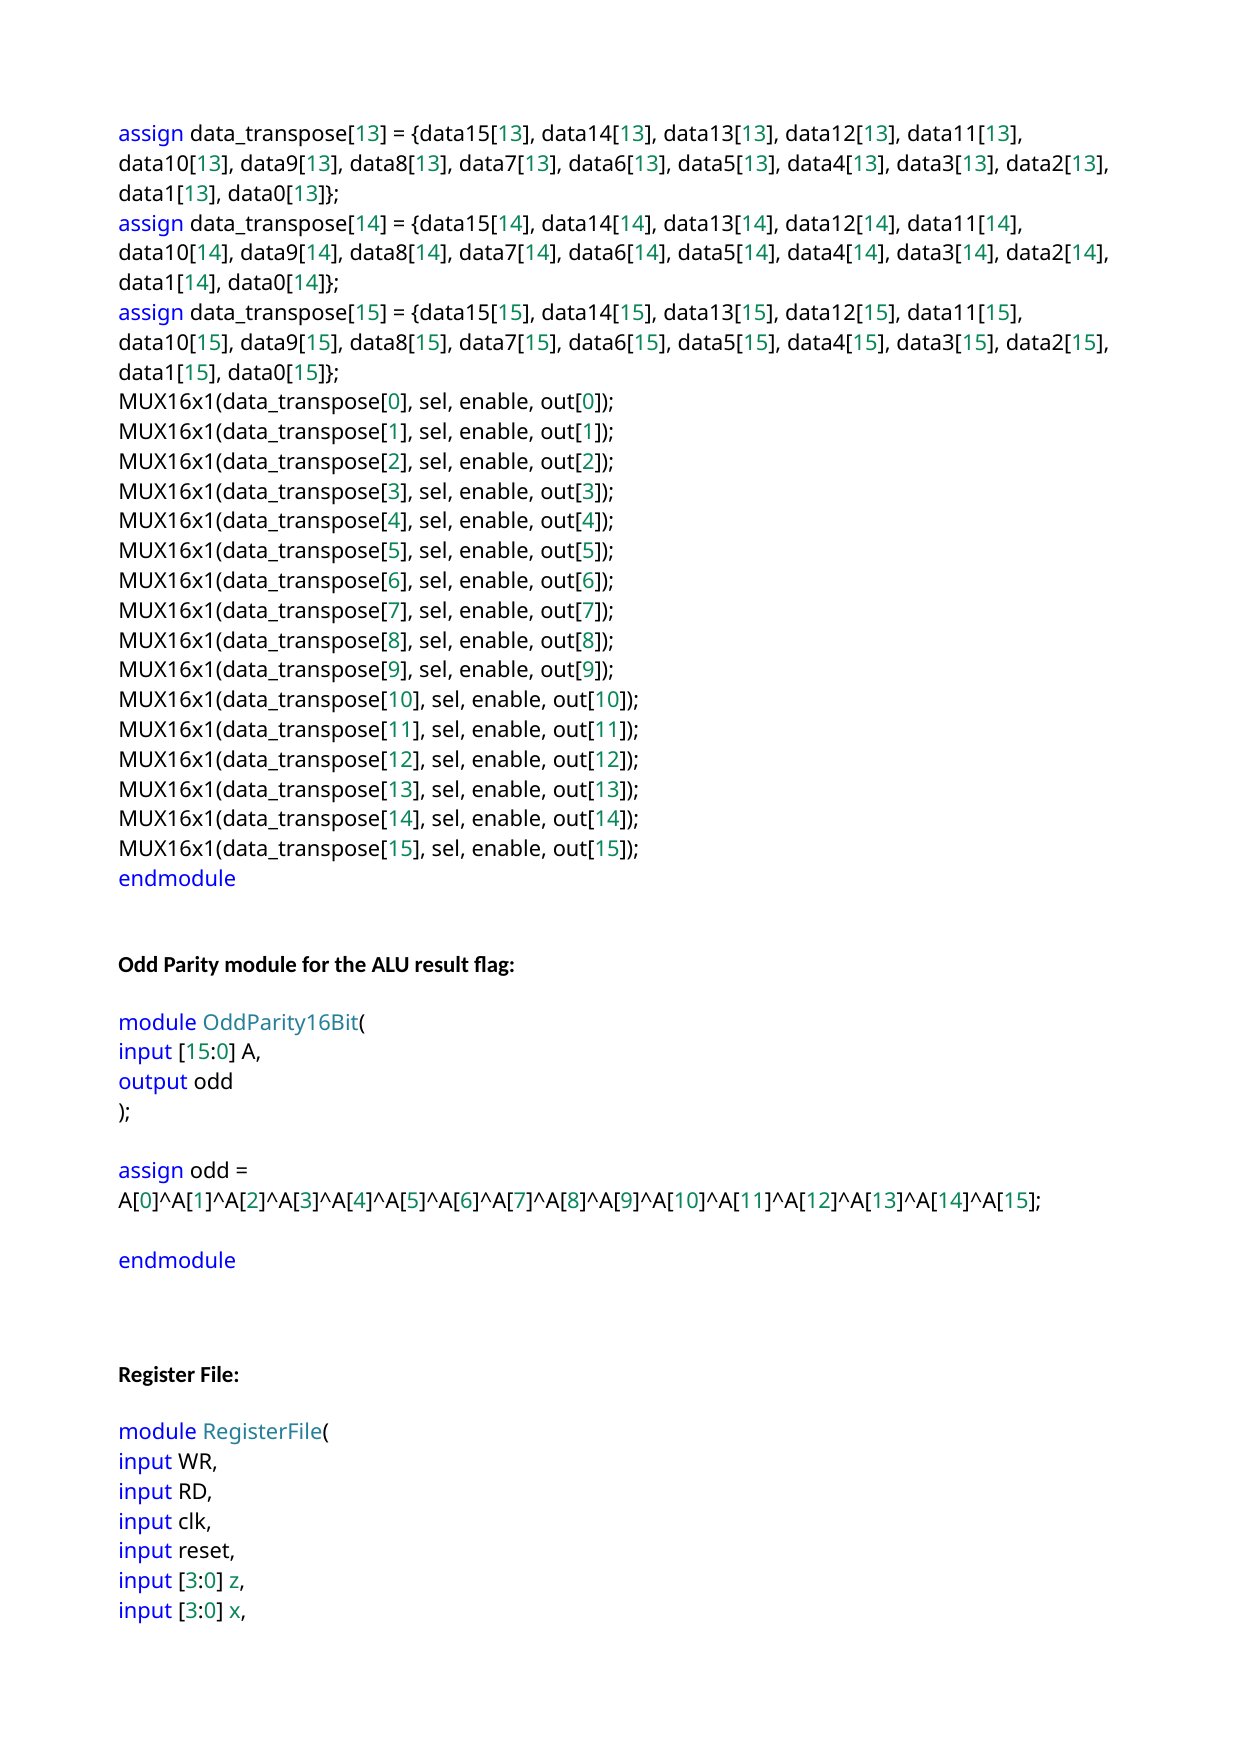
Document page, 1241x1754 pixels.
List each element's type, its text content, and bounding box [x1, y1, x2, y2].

text MUX16x1(data_transpose[15], sel, enable, out[15]); [118, 833, 1122, 863]
text MUX16x1(data_transpose[2], sel, enable, out[2]); [118, 446, 1122, 476]
text input clk, [118, 1506, 1122, 1536]
text input WR, [118, 1446, 1122, 1476]
text input [3:0] x, [118, 1595, 1122, 1625]
text assign odd = A[0]^A[1]^A[2]^A[3]^A[4]^A[5]^A[6]^A[7]^A[8]^A[9]^A[10]^A[11]^A[12]^A[13]^A[14]^A[15]; [118, 1155, 1122, 1215]
text module RegisterFile( [118, 1416, 1122, 1446]
text MUX16x1(data_transpose[0], sel, enable, out[0]); [118, 386, 1122, 416]
text assign data_transpose[13] = {data15[13], data14[13], data13[13], data12[13], data11[13], data10[13], data9[13], data8[13], data7[13], data6[13], data5[13], data4[13], data3[13], data2[13], data1[13], data0[13]}; [118, 118, 1122, 207]
text assign data_transpose[15] = {data15[15], data14[15], data13[15], data12[15], data11[15], data10[15], data9[15], data8[15], data7[15], data6[15], data5[15], data4[15], data3[15], data2[15], data1[15], data0[15]}; [118, 297, 1122, 386]
text MUX16x1(data_transpose[4], sel, enable, out[4]); [118, 505, 1122, 535]
text input [3:0] z, [118, 1565, 1122, 1595]
text MUX16x1(data_transpose[13], sel, enable, out[13]); [118, 773, 1122, 803]
text output odd [118, 1066, 1122, 1096]
text MUX16x1(data_transpose[12], sel, enable, out[12]); [118, 744, 1122, 773]
text MUX16x1(data_transpose[3], sel, enable, out[3]); [118, 476, 1122, 505]
text MUX16x1(data_transpose[9], sel, enable, out[9]); [118, 654, 1122, 684]
text MUX16x1(data_transpose[7], sel, enable, out[7]); [118, 595, 1122, 624]
text MUX16x1(data_transpose[10], sel, enable, out[10]); [118, 684, 1122, 714]
text Odd Parity module for the ALU result flag: [118, 951, 1122, 978]
text input RD, [118, 1476, 1122, 1506]
text MUX16x1(data_transpose[14], sel, enable, out[14]); [118, 803, 1122, 833]
text input [15:0] A, [118, 1036, 1122, 1066]
text MUX16x1(data_transpose[6], sel, enable, out[6]); [118, 565, 1122, 595]
text MUX16x1(data_transpose[5], sel, enable, out[5]); [118, 535, 1122, 565]
text endmodule [118, 863, 1122, 893]
text input reset, [118, 1536, 1122, 1565]
text endmodule [118, 1245, 1122, 1274]
text assign data_transpose[14] = {data15[14], data14[14], data13[14], data12[14], data11[14], data10[14], data9[14], data8[14], data7[14], data6[14], data5[14], data4[14], data3[14], data2[14], data1[14], data0[14]}; [118, 207, 1122, 297]
text MUX16x1(data_transpose[1], sel, enable, out[1]); [118, 416, 1122, 446]
text MUX16x1(data_transpose[11], sel, enable, out[11]); [118, 714, 1122, 744]
text Register File: [118, 1360, 1122, 1388]
text MUX16x1(data_transpose[8], sel, enable, out[8]); [118, 624, 1122, 654]
text ); [118, 1096, 1122, 1126]
text module OddParity16Bit( [118, 1007, 1122, 1036]
